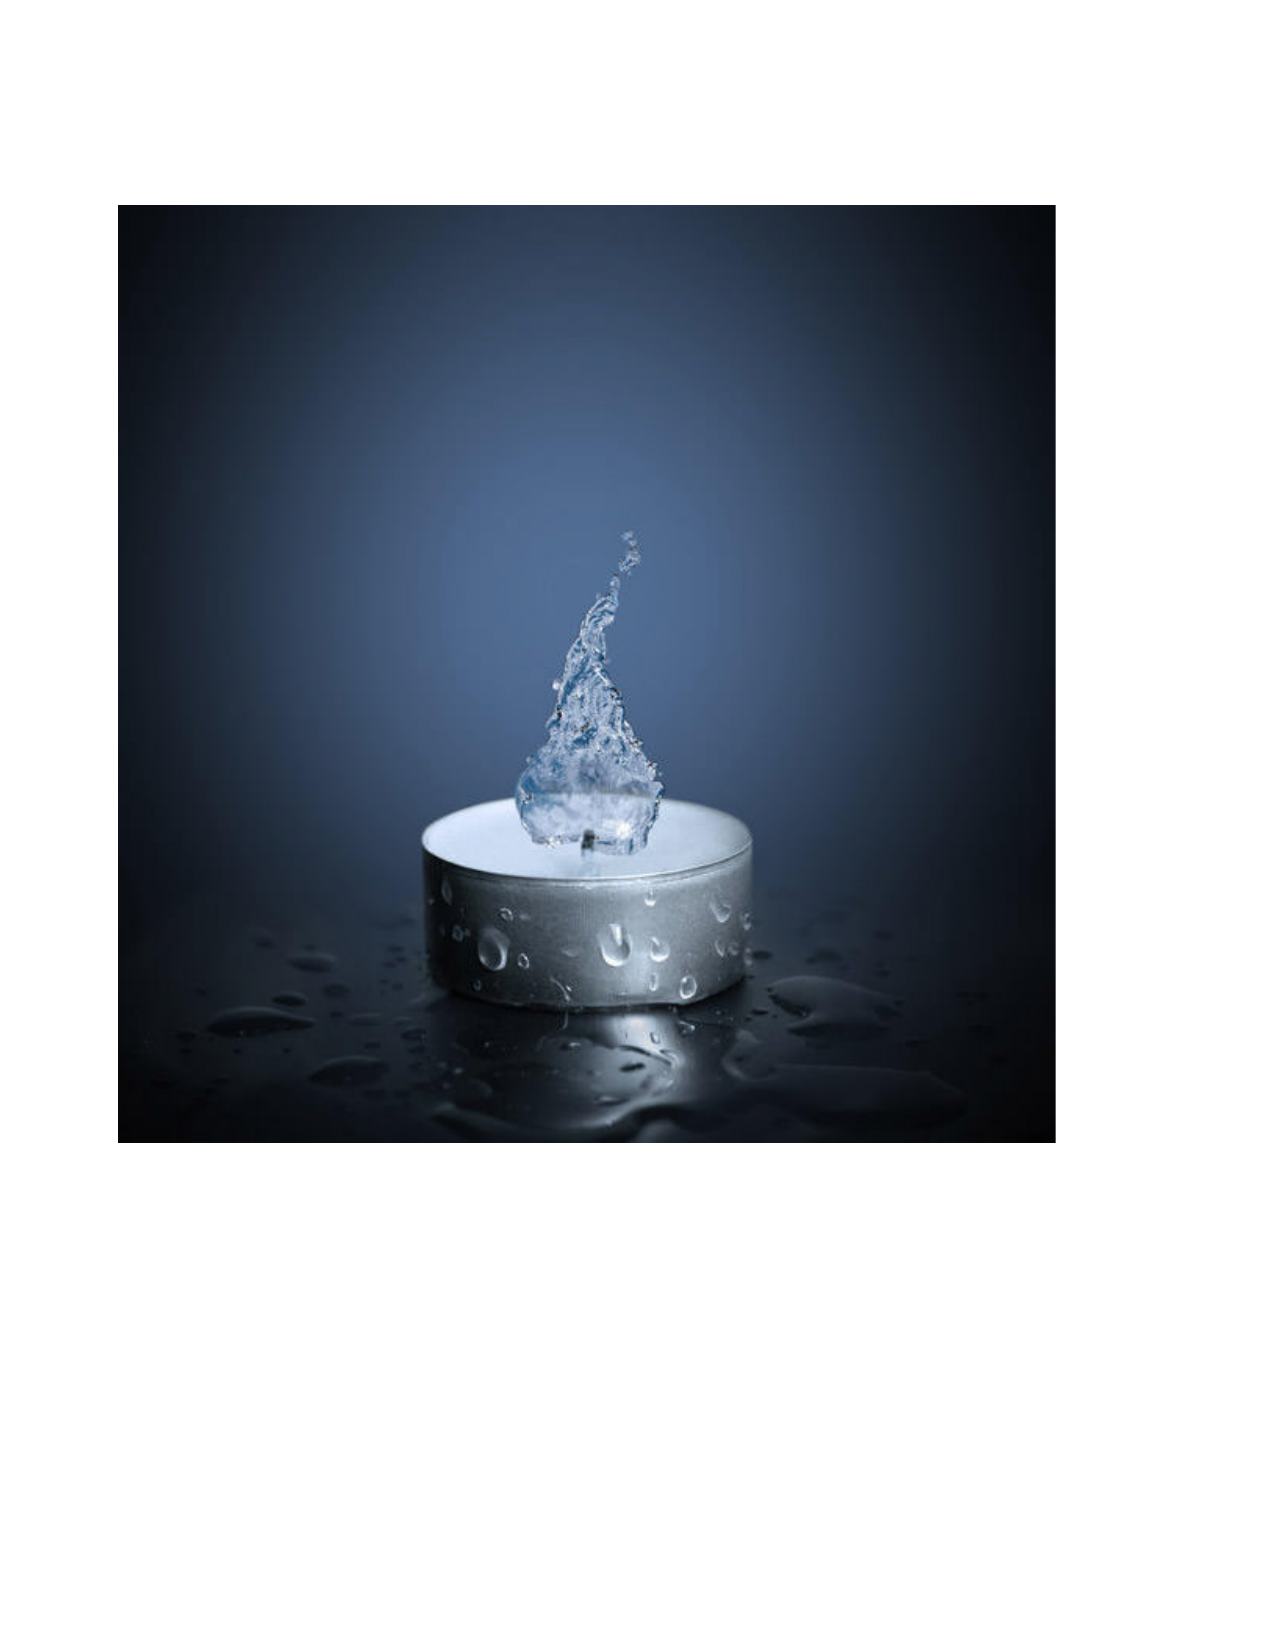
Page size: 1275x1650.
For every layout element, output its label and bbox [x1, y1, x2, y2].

picture [118, 205, 1056, 1143]
